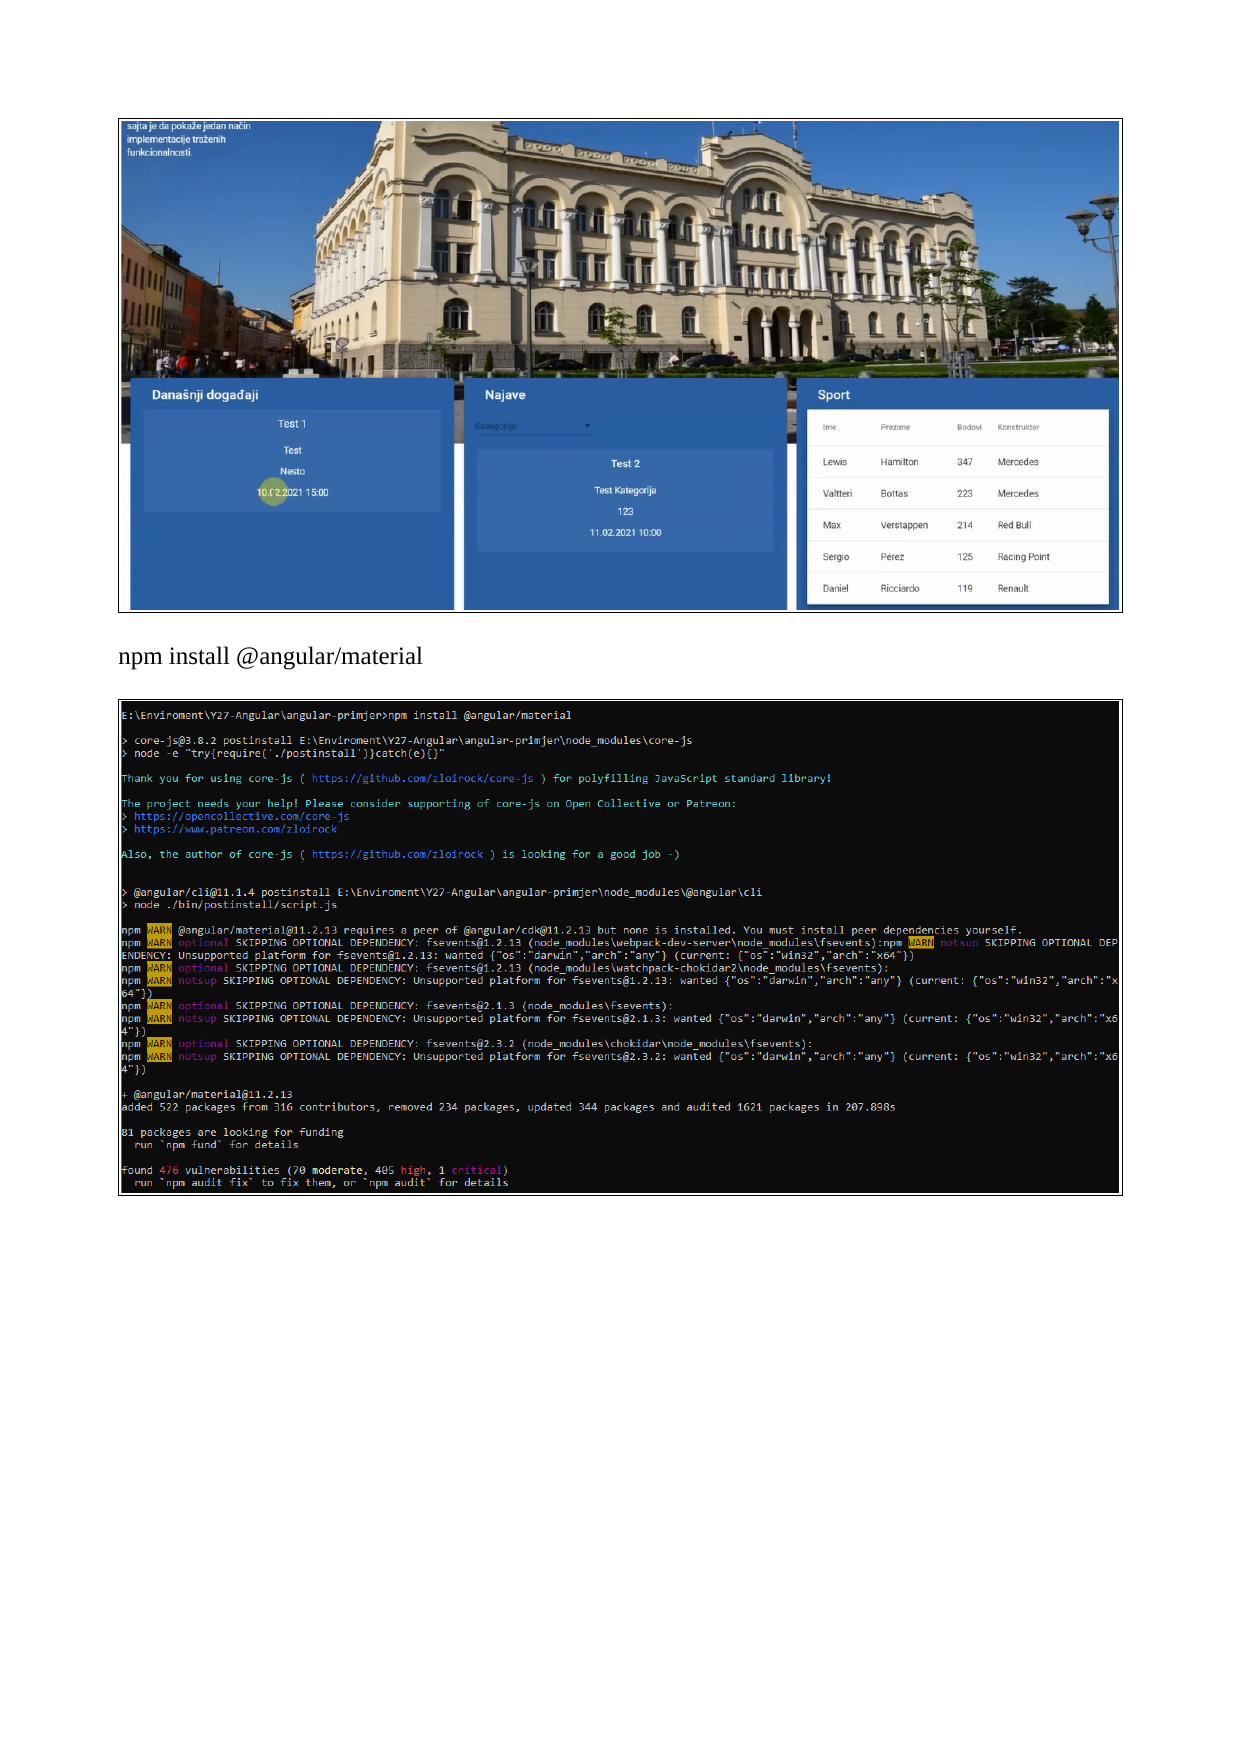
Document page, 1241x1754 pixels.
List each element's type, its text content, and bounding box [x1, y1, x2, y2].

text npm install @angular/material [118, 641, 1122, 670]
picture [121, 121, 1119, 610]
picture [121, 701, 1119, 1193]
